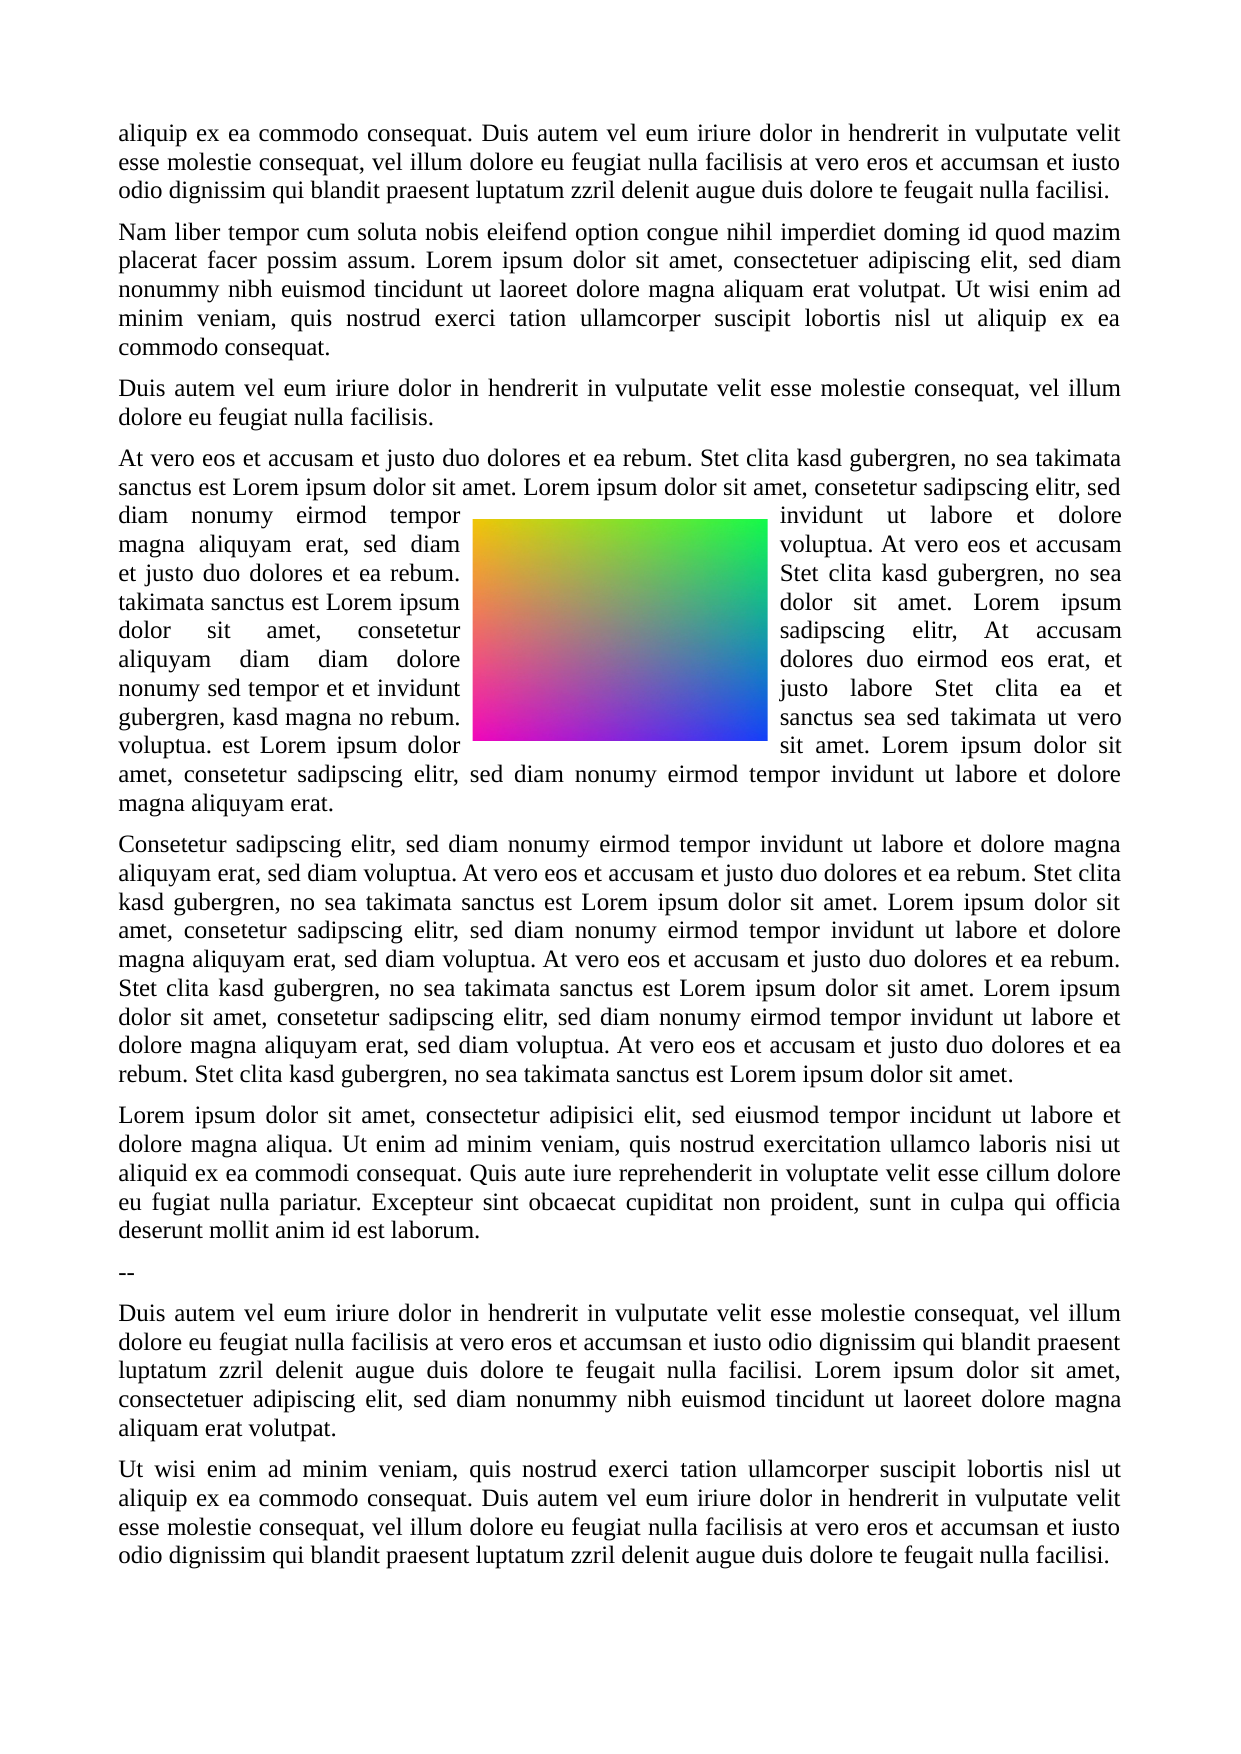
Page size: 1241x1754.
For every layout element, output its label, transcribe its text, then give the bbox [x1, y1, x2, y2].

text Nam liber tempor cum soluta nobis eleifend option congue nihil imperdiet doming id quod mazim placerat facer possim assum. Lorem ipsum dolor sit amet, consectetuer adipiscing elit, sed diam nonummy nibh euismod tincidunt ut laoreet dolore magna aliquam erat volutpat. Ut wisi enim ad minim veniam, quis nostrud exerci tation ullamcorper suscipit lobortis nisl ut aliquip ex ea commodo consequat. [118, 217, 1122, 361]
text Duis autem vel eum iriure dolor in hendrerit in vulputate velit esse molestie consequat, vel illum dolore eu feugiat nulla facilisis. [118, 373, 1122, 431]
text Consetetur sadipscing elitr, sed diam nonumy eirmod tempor invidunt ut labore et dolore magna aliquyam erat, sed diam voluptua. At vero eos et accusam et justo duo dolores et ea rebum. Stet clita kasd gubergren, no sea takimata sanctus est Lorem ipsum dolor sit amet. Lorem ipsum dolor sit amet, consetetur sadipscing elitr, sed diam nonumy eirmod tempor invidunt ut labore et dolore magna aliquyam erat, sed diam voluptua. At vero eos et accusam et justo duo dolores et ea rebum. Stet clita kasd gubergren, no sea takimata sanctus est Lorem ipsum dolor sit amet. Lorem ipsum dolor sit amet, consetetur sadipscing elitr, sed diam nonumy eirmod tempor invidunt ut labore et dolore magna aliquyam erat, sed diam voluptua. At vero eos et accusam et justo duo dolores et ea rebum. Stet clita kasd gubergren, no sea takimata sanctus est Lorem ipsum dolor sit amet. [118, 829, 1122, 1088]
text Duis autem vel eum iriure dolor in hendrerit in vulputate velit esse molestie consequat, vel illum dolore eu feugiat nulla facilisis at vero eros et accumsan et iusto odio dignissim qui blandit praesent luptatum zzril delenit augue duis dolore te feugait nulla facilisi. Lorem ipsum dolor sit amet, consectetuer adipiscing elit, sed diam nonummy nibh euismod tincidunt ut laoreet dolore magna aliquam erat volutpat. [118, 1298, 1122, 1442]
text At vero eos et accusam et justo duo dolores et ea rebum. Stet clita kasd gubergren, no sea takimata sanctus est Lorem ipsum dolor sit amet. Lorem ipsum dolor sit amet, consetetur sadipscing elitr, sed diam nonumy eirmod tempor invidunt ut labore et dolore magna aliquyam erat, sed diam voluptua. At vero eos et accusam et justo duo dolores et ea rebum. Stet clita kasd gubergren, no sea takimata sanctus est Lorem ipsum dolor sit amet. Lorem ipsum dolor sit amet, consetetur sadipscing elitr, At accusam aliquyam diam diam dolore dolores duo eirmod eos erat, et nonumy sed tempor et et invidunt justo labore Stet clita ea et gubergren, kasd magna no rebum. sanctus sea sed takimata ut vero voluptua. est Lorem ipsum dolor sit amet. Lorem ipsum dolor sit amet, consetetur sadipscing elitr, sed diam nonumy eirmod tempor invidunt ut labore et dolore magna aliquyam erat. [118, 443, 1122, 817]
text Ut wisi enim ad minim veniam, quis nostrud exerci tation ullamcorper suscipit lobortis nisl ut aliquip ex ea commodo consequat. Duis autem vel eum iriure dolor in hendrerit in vulputate velit esse molestie consequat, vel illum dolore eu feugiat nulla facilisis at vero eros et accumsan et iusto odio dignissim qui blandit praesent luptatum zzril delenit augue duis dolore te feugait nulla facilisi. [118, 1454, 1122, 1569]
text Lorem ipsum dolor sit amet, consectetur adipisici elit, sed eiusmod tempor incidunt ut labore et dolore magna aliqua. Ut enim ad minim veniam, quis nostrud exercitation ullamco laboris nisi ut aliquid ex ea commodi consequat. Quis aute iure reprehenderit in voluptate velit esse cillum dolore eu fugiat nulla pariatur. Excepteur sint obcaecat cupiditat non proident, sunt in culpa qui officia deserunt mollit anim id est laborum. [118, 1101, 1122, 1244]
text aliquip ex ea commodo consequat. Duis autem vel eum iriure dolor in hendrerit in vulputate velit esse molestie consequat, vel illum dolore eu feugiat nulla facilisis at vero eros et accumsan et iusto odio dignissim qui blandit praesent luptatum zzril delenit augue duis dolore te feugait nulla facilisi. [118, 118, 1122, 204]
picture [472, 519, 768, 741]
text -- [118, 1257, 1122, 1286]
